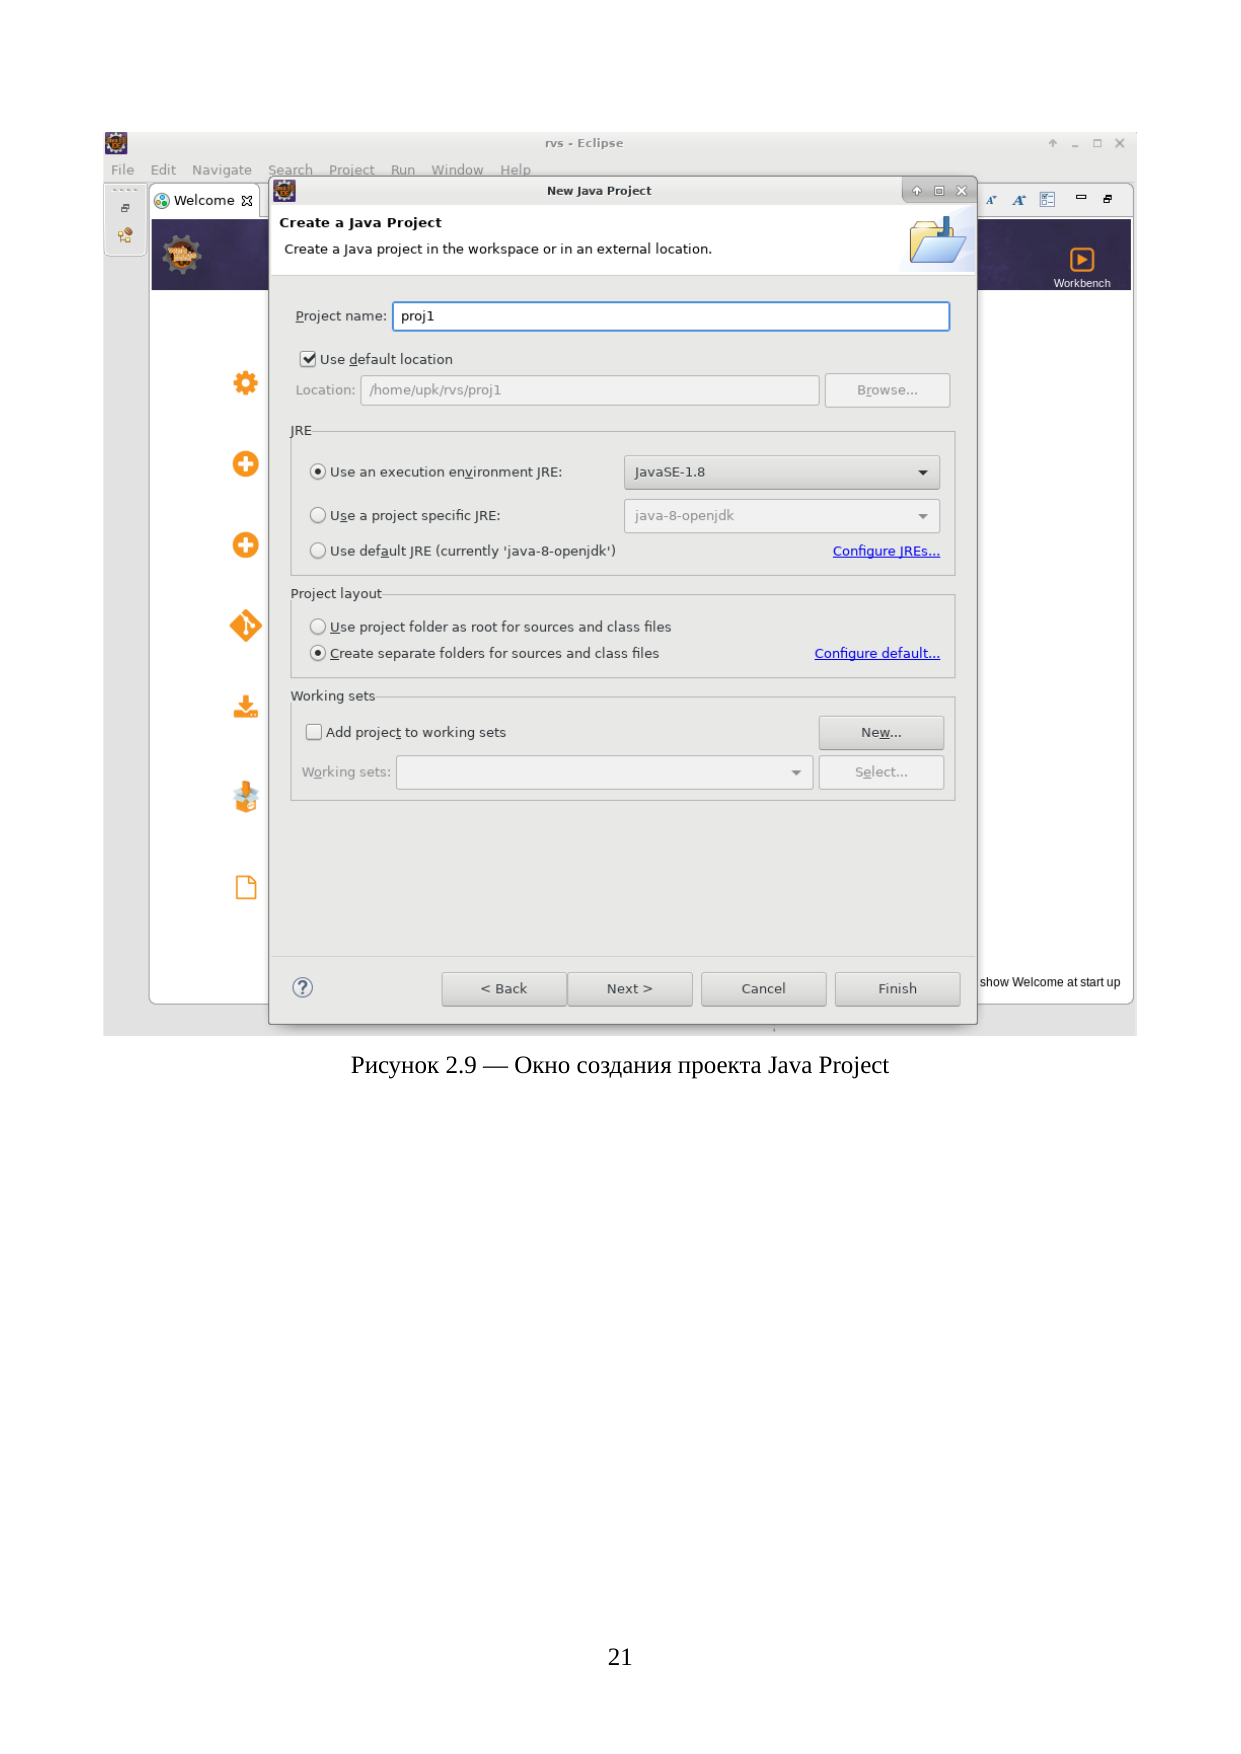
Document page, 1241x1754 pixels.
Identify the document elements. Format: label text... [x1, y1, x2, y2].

text Рисунок 2.9 — Окно создания проекта Java Project [118, 1036, 1122, 1079]
picture [103, 132, 1137, 1036]
